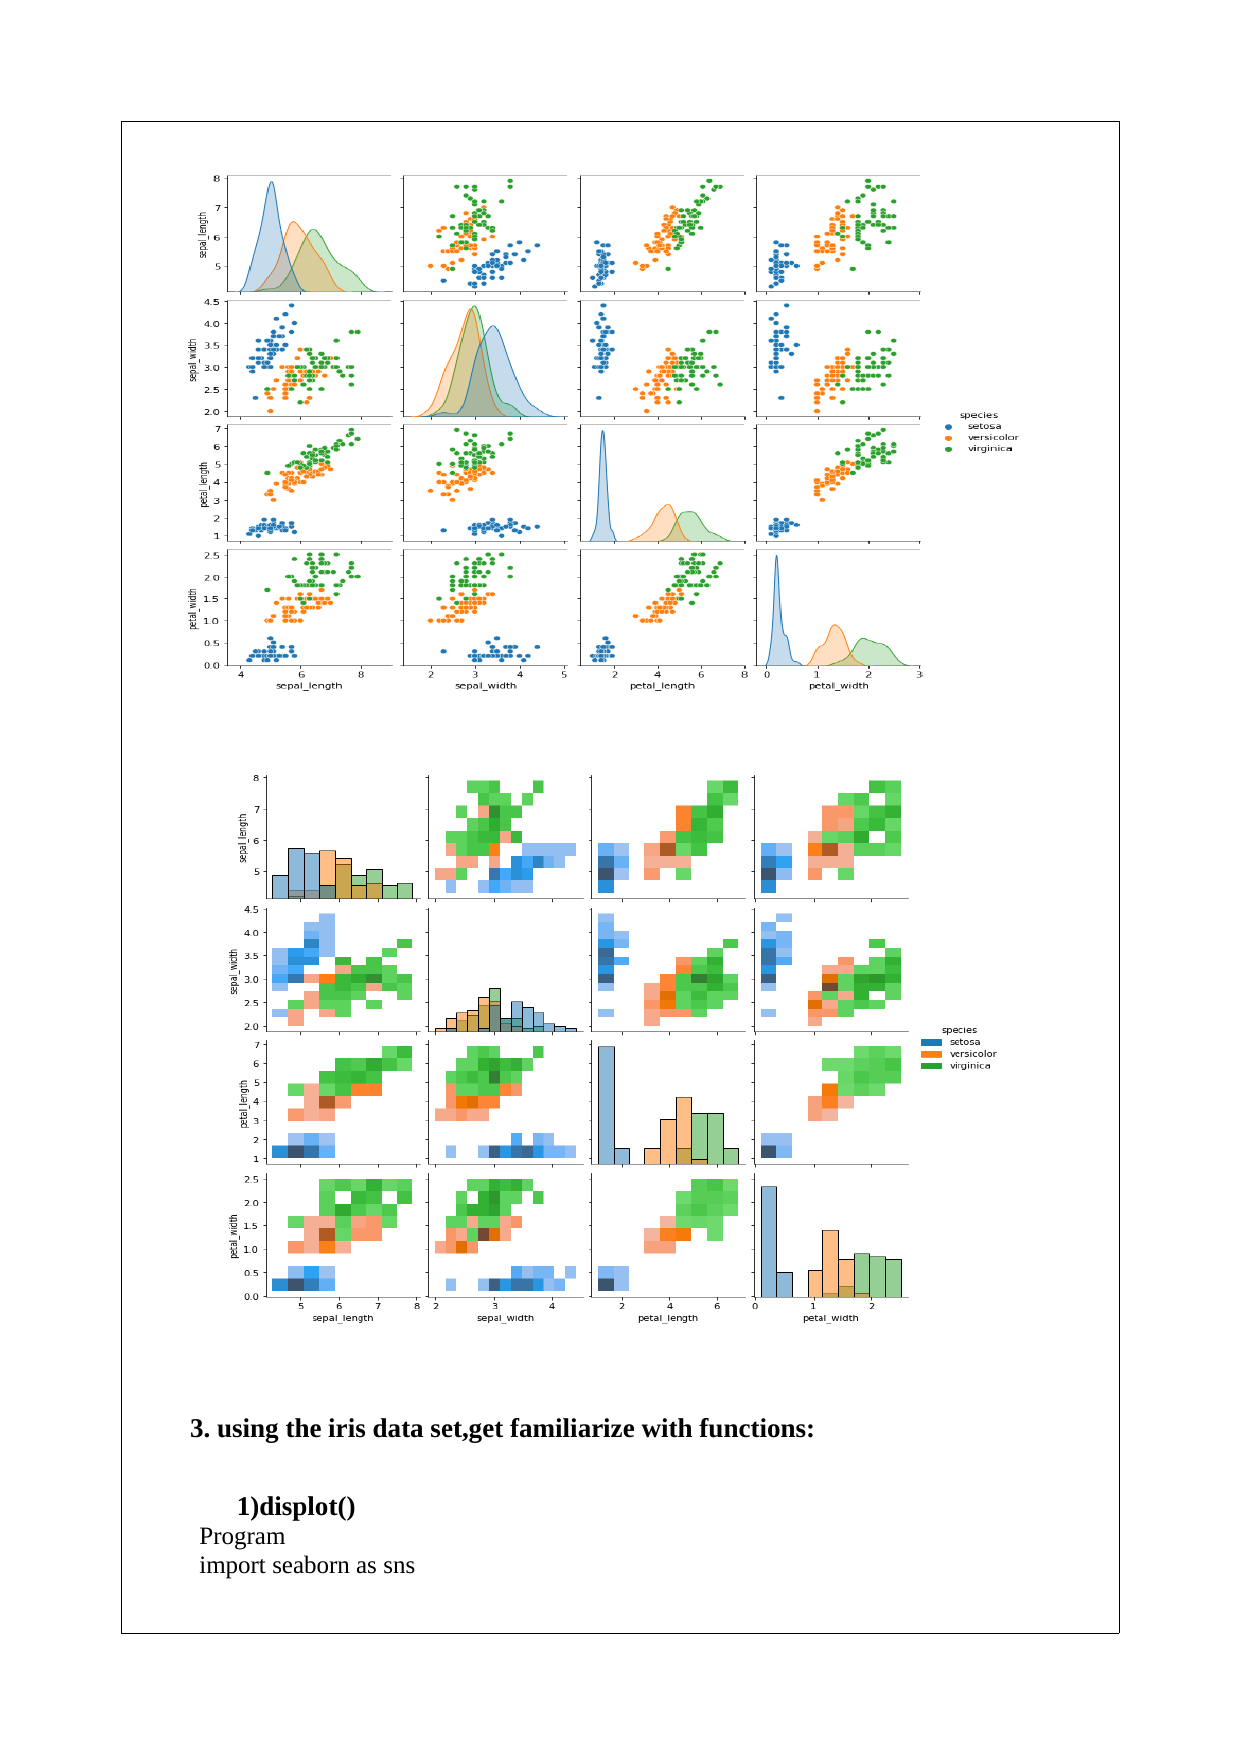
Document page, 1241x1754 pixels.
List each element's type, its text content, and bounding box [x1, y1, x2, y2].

text Program [199, 1521, 1116, 1550]
subtitle 3. using the iris data set,get familiarize with functions: [190, 1412, 1116, 1444]
text import seaborn as sns [199, 1550, 1116, 1579]
picture [221, 769, 1005, 1327]
picture [180, 170, 1028, 694]
text 1)displot() [237, 1490, 1116, 1521]
